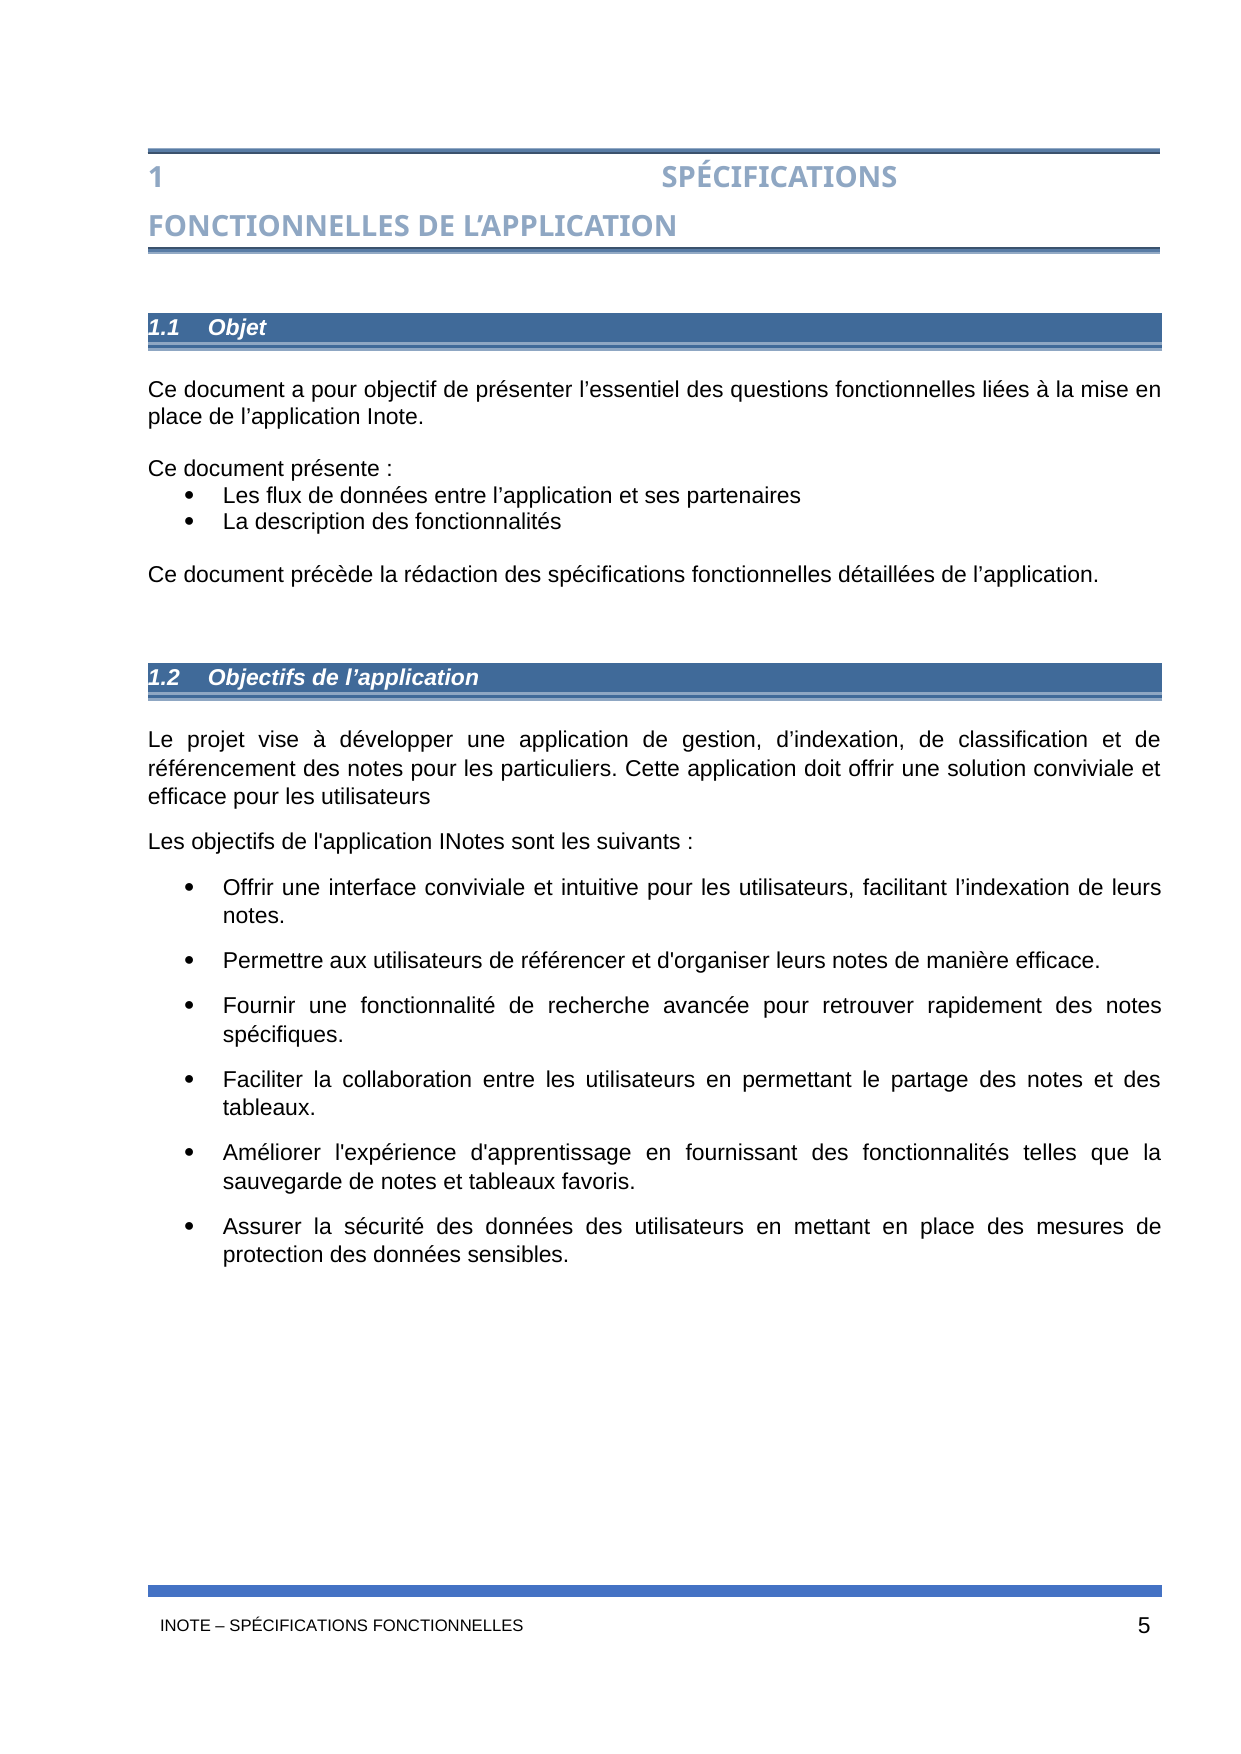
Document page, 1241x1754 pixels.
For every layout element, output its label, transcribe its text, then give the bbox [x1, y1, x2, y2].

list Faciliter la collaboration entre les utilisateurs en permettant le partage des notes et des tableaux. [185, 1066, 1162, 1120]
list Les flux de données entre l’application et ses partenaires [185, 482, 1162, 508]
text Ce document a pour objectif de présenter l’essentiel des questions fonctionnelles liées à la mise en place de l’application Inote. [148, 376, 1162, 429]
list Assurer la sécurité des données des utilisateurs en mettant en place des mesures de protection des données sensibles. [185, 1213, 1162, 1267]
subtitle SPÉCIFICATIONS FONCTIONNELLES DE L’APPLICATION [148, 154, 1160, 247]
text Ce document présente : [148, 455, 1162, 482]
text Les objectifs de l'application INotes sont les suivants : [148, 828, 1162, 855]
subtitle Objectifs de l’application [148, 663, 1162, 692]
subtitle Objet [148, 313, 1162, 342]
list La description des fonctionnalités [185, 508, 1162, 534]
text Le projet vise à développer une application de gestion, d’indexation, de classification et de référencement des notes pour les particuliers. Cette application doit offrir une solution conviviale et efficace pour les utilisateurs [148, 726, 1162, 809]
list Permettre aux utilisateurs de référencer et d'organiser leurs notes de manière efficace. [185, 947, 1162, 973]
list Fournir une fonctionnalité de recherche avancée pour retrouver rapidement des notes spécifiques. [185, 992, 1162, 1047]
list Offrir une interface conviviale et intuitive pour les utilisateurs, facilitant l’indexation de leurs notes. [185, 873, 1162, 928]
text Ce document précède la rédaction des spécifications fonctionnelles détaillées de l’application. [148, 561, 1162, 587]
list Améliorer l'expérience d'apprentissage en fournissant des fonctionnalités telles que la sauvegarde de notes et tableaux favoris. [185, 1139, 1162, 1194]
